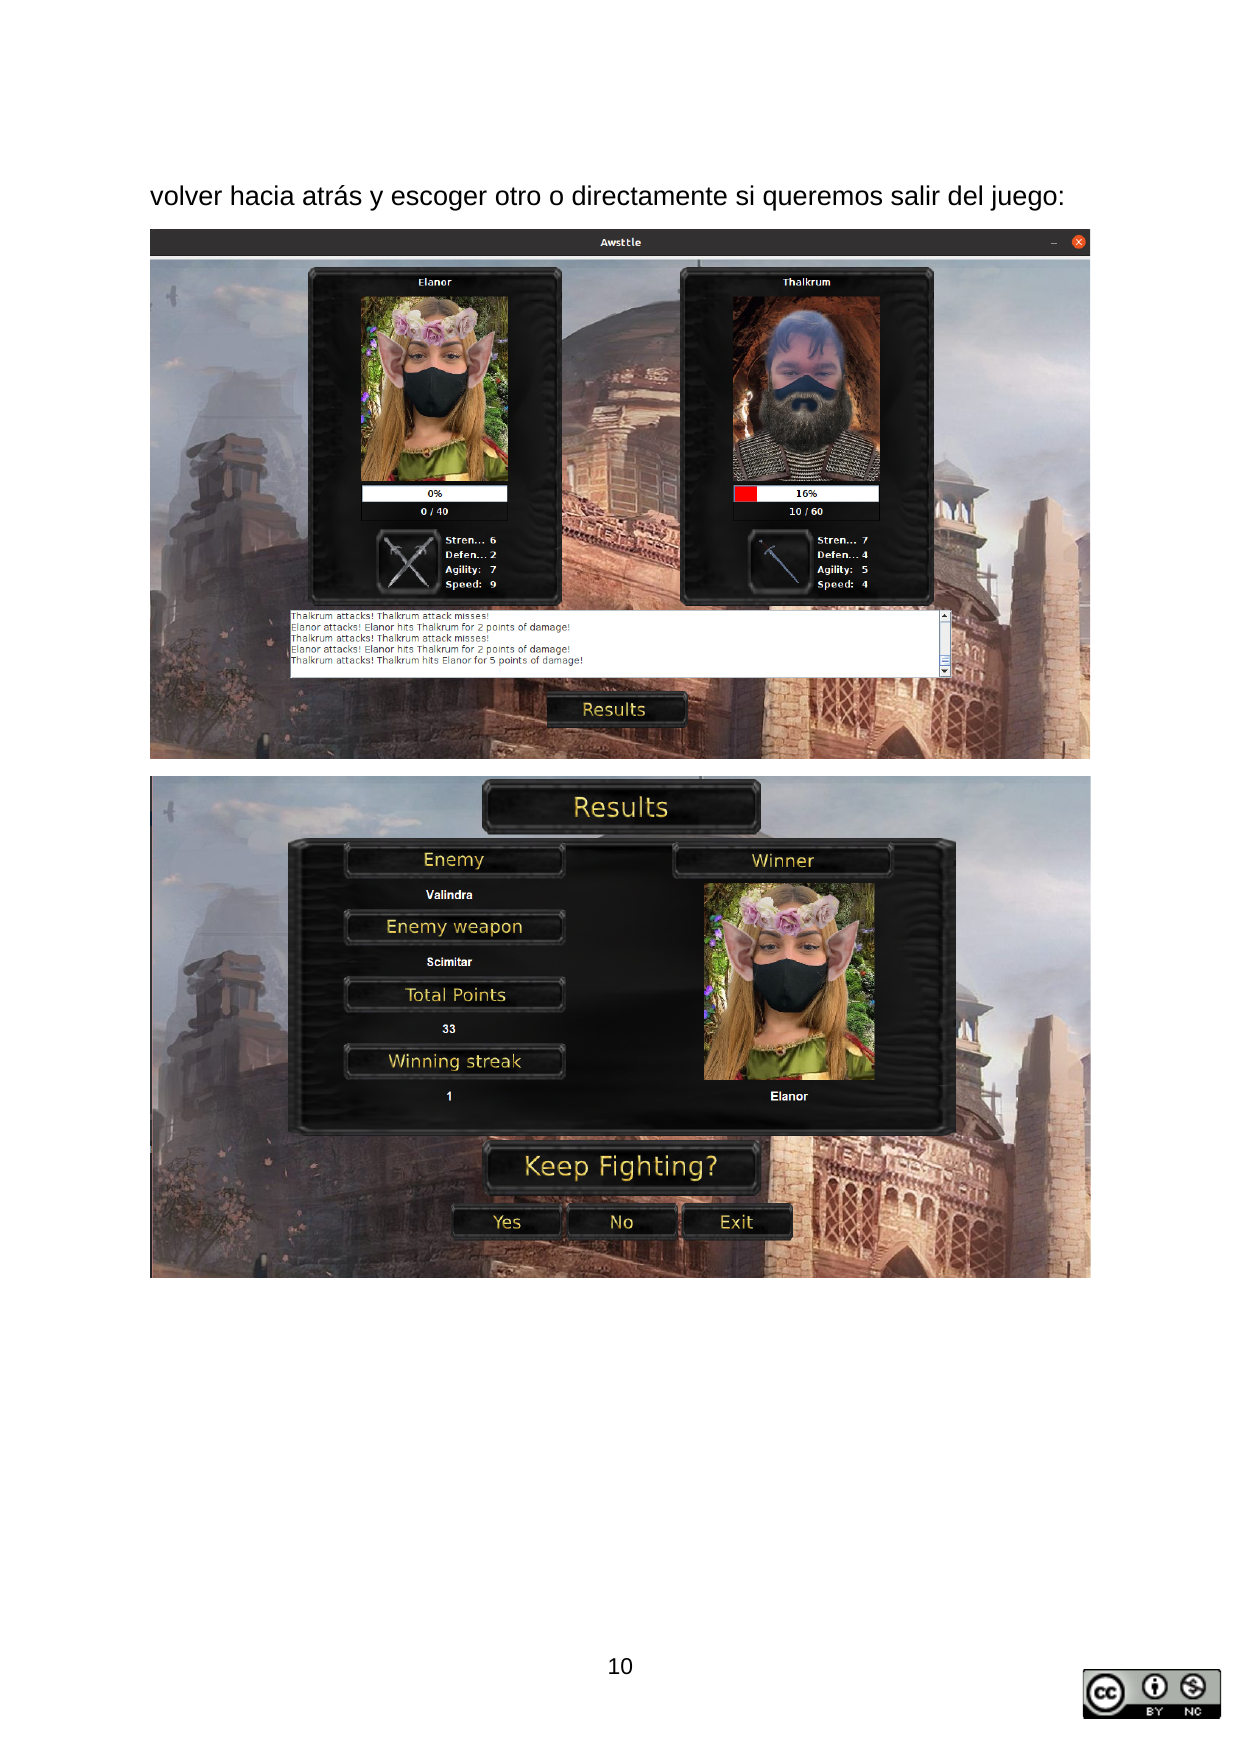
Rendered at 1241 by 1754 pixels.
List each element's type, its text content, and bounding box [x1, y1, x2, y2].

picture [150, 229, 1091, 759]
picture [1082, 1669, 1222, 1719]
text volver hacia atrás y escoger otro o directamente si queremos salir del juego: [150, 179, 1090, 211]
picture [150, 776, 1091, 1278]
